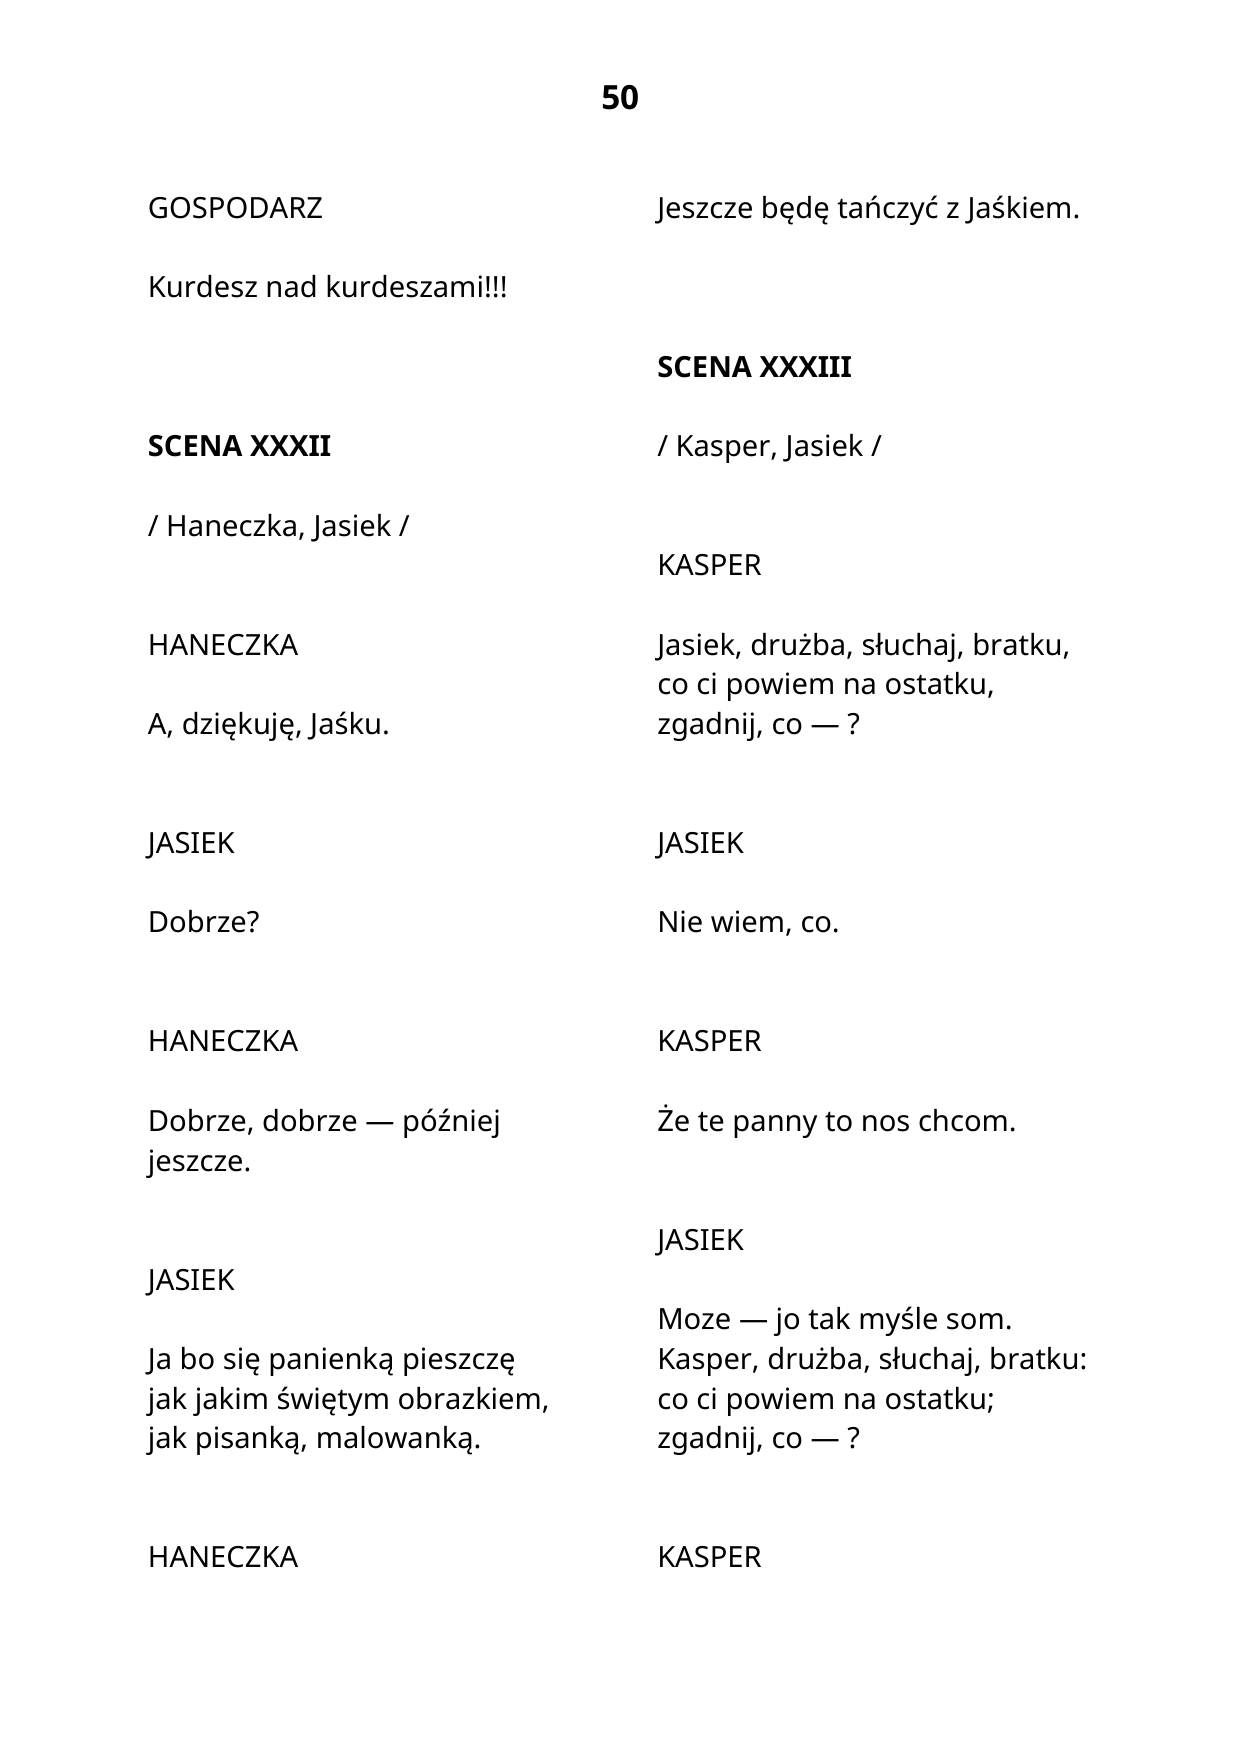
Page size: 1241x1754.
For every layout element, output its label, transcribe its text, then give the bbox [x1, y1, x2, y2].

text HANECZKA [148, 1537, 583, 1576]
text Jasiek, drużba, słuchaj, bratku, [657, 624, 1093, 663]
text A, dziękuję, Jaśku. [148, 703, 583, 743]
text / Haneczka, Jasiek / [148, 505, 583, 544]
text / Kasper, Jasiek / [657, 425, 1093, 465]
text jak jakim świętym obrazkiem, [148, 1378, 583, 1418]
text JASIEK [657, 822, 1093, 862]
text Dobrze, dobrze — później jeszcze. [148, 1100, 583, 1179]
text SCENA XXXII [148, 425, 583, 465]
text KASPER [657, 1021, 1093, 1060]
text JASIEK [148, 822, 583, 862]
text HANECZKA [148, 1021, 583, 1060]
text HANECZKA [148, 624, 583, 663]
text Kasper, drużba, słuchaj, bratku: [657, 1338, 1093, 1378]
text JASIEK [148, 1259, 583, 1298]
text KASPER [657, 544, 1093, 584]
text zgadnij, co — ? [657, 703, 1093, 743]
text Ja bo się panienką pieszczę [148, 1338, 583, 1378]
text zgadnij, co — ? [657, 1418, 1093, 1457]
text KASPER [657, 1537, 1093, 1576]
text SCENA XXXIII [657, 346, 1093, 386]
text Że te panny to nos chcom. [657, 1100, 1093, 1140]
text GOSPODARZ [148, 187, 583, 227]
text Jeszcze będę tańczyć z Jaśkiem. [657, 187, 1093, 227]
text JASIEK [657, 1219, 1093, 1259]
text Moze — jo tak myśle som. [657, 1298, 1093, 1338]
text co ci powiem na ostatku, [657, 663, 1093, 703]
text Nie wiem, co. [657, 902, 1093, 941]
text co ci powiem na ostatku; [657, 1378, 1093, 1418]
text Kurdesz nad kurdeszami!!! [148, 267, 583, 306]
text Dobrze? [148, 902, 583, 941]
text jak pisanką, malowanką. [148, 1418, 583, 1457]
